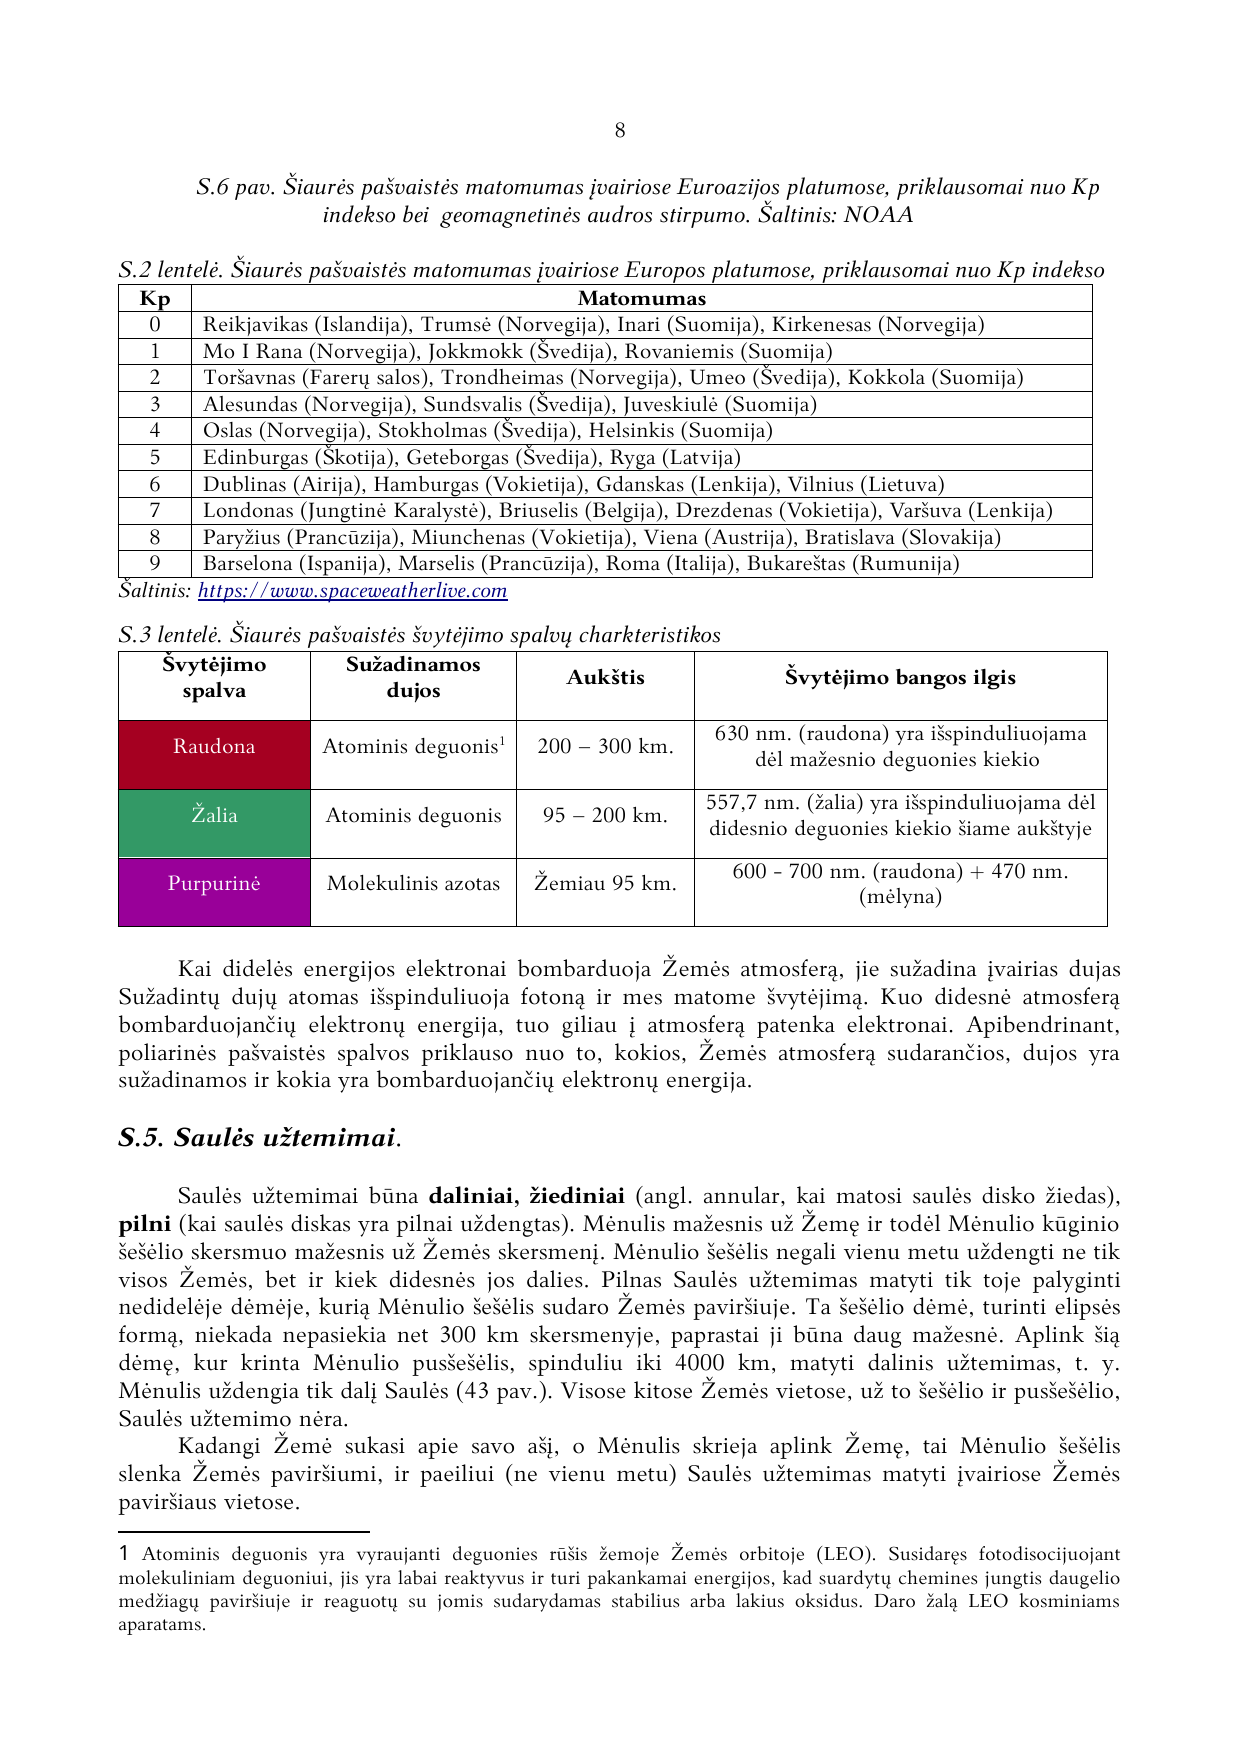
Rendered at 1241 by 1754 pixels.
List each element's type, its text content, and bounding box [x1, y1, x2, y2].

table_cell Alesundas (Norvegija), Sundsvalis (Švedija), Juveskiulė (Suomija) [192, 392, 1092, 417]
table_cell Žemiau 95 km. [517, 859, 694, 926]
table_cell 95 – 200 km. [517, 790, 694, 857]
table_cell 9 [119, 551, 191, 577]
table_cell 6 [119, 471, 191, 497]
text Saulės užtemimai būna daliniai, žiediniai (angl. annular, kai matosi saulės disko žiedas), pilni (kai saulės diskas yra pilnai uždengtas). Mėnulis mažesnis už Žemę ir todėl Mėnulio kūginio šešėlio skersmuo mažesnis už Žemės skersmenį. Mėnulio šešėlis negali vienu metu uždengti ne tik visos Žemės, bet ir kiek didesnės jos dalies. Pilnas Saulės užtemimas matyti tik toje palyginti nedidelėje dėmėje, kurią Mėnulio šešėlis sudaro Žemės paviršiuje. Ta šešėlio dėmė, turinti elipsės formą, niekada nepasiekia net 300 km skersmenyje, paprastai ji būna daug mažesnė. Aplink šią dėmę, kur krinta Mėnulio pusšešėlis, spinduliu iki 4000 km, matyti dalinis užtemimas, t. y. Mėnulis uždengia tik dalį Saulės (43 pav.). Visose kitose Žemės vietose, už to šešėlio ir pusšešėlio, Saulės užtemimo nėra. [118, 1182, 1122, 1432]
table_cell 7 [119, 498, 191, 523]
text S.2 lentelė. Šiaurės pašvaistės matomumas įvairiose Europos platumose, priklausomai nuo Kp indekso [118, 257, 1122, 284]
table_cell 2 [119, 365, 191, 391]
table_cell 5 [119, 445, 191, 470]
table_cell 0 [119, 312, 191, 337]
table_header Švytėjimo spalva [119, 652, 310, 720]
text S.3 lentelė. Šiaurės pašvaistės švytėjimo spalvų charkteristikos [118, 622, 1122, 649]
table_header Kp [119, 285, 191, 311]
table_cell 600 - 700 nm. (raudona) + 470 nm. (mėlyna) [695, 859, 1107, 926]
text Šaltinis: https://www.spaceweatherlive.com [118, 578, 1122, 603]
table_cell Paryžius (Prancūzija), Miunchenas (Vokietija), Viena (Austrija), Bratislava (Slovakija) [192, 525, 1092, 550]
table_cell 200 – 300 km. [517, 721, 694, 789]
table_cell Atominis deguonis [311, 721, 516, 789]
text S.6 pav. Šiaurės pašvaistės matomumas įvairiose Euroazijos platumose, priklausomai nuo Kp indekso bei geomagnetinės audros stirpumo. Šaltinis: NOAA [118, 173, 1122, 229]
table_cell Atominis deguonis [311, 790, 516, 857]
text Kadangi Žemė sukasi apie savo ašį, o Mėnulis skrieja aplink Žemę, tai Mėnulio šešėlis slenka Žemės paviršiumi, ir paeiliui (ne vienu metu) Saulės užtemimas matyti įvairiose Žemės paviršiaus vietose. [118, 1432, 1122, 1516]
table_header Sužadinamos dujos [311, 652, 516, 720]
table_header Matomumas [192, 285, 1092, 311]
table_cell Londonas (Jungtinė Karalystė), Briuselis (Belgija), Drezdenas (Vokietija), Varšuva (Lenkija) [192, 498, 1092, 523]
table_cell Mo I Rana (Norvegija), Jokkmokk (Švedija), Rovaniemis (Suomija) [192, 339, 1092, 364]
table_cell Raudona [119, 721, 310, 789]
table_cell Molekulinis azotas [311, 859, 516, 926]
table_cell Reikjavikas (Islandija), Trumsė (Norvegija), Inari (Suomija), Kirkenesas (Norvegija) [192, 312, 1092, 337]
text S.5. Saulės užtemimai. [118, 1122, 1122, 1154]
table_cell Edinburgas (Škotija), Geteborgas (Švedija), Ryga (Latvija) [192, 445, 1092, 470]
table_header Aukštis [517, 652, 694, 720]
table_cell Barselona (Ispanija), Marselis (Prancūzija), Roma (Italija), Bukareštas (Rumunija) [192, 551, 1092, 577]
text Kai didelės energijos elektronai bombarduoja Žemės atmosferą, jie sužadina įvairias dujas Sužadintų dujų atomas išspinduliuoja fotoną ir mes matome švytėjimą. Kuo didesnė atmosferą bombarduojančių elektronų energija, tuo giliau į atmosferą patenka elektronai. Apibendrinant, poliarinės pašvaistės spalvos priklauso nuo to, kokios, Žemės atmosferą sudarančios, dujos yra sužadinamos ir kokia yra bombarduojančių elektronų energija. [118, 955, 1122, 1094]
table_header Švytėjimo bangos ilgis [695, 652, 1107, 720]
table_cell Purpurinė [119, 859, 310, 926]
table_cell 630 nm. (raudona) yra išspinduliuojama dėl mažesnio deguonies kiekio [695, 721, 1107, 789]
table_cell Oslas (Norvegija), Stokholmas (Švedija), Helsinkis (Suomija) [192, 418, 1092, 444]
table_cell 4 [119, 418, 191, 444]
table_cell 1 [119, 339, 191, 364]
table_cell Dublinas (Airija), Hamburgas (Vokietija), Gdanskas (Lenkija), Vilnius (Lietuva) [192, 471, 1092, 497]
table_cell Žalia [119, 790, 310, 857]
table_cell 8 [119, 525, 191, 550]
table_cell 3 [119, 392, 191, 417]
table_cell Toršavnas (Farerų salos), Trondheimas (Norvegija), Umeo (Švedija), Kokkola (Suomija) [192, 365, 1092, 391]
table_cell 557,7 nm. (žalia) yra išspinduliuojama dėl didesnio deguonies kiekio šiame aukštyje [695, 790, 1107, 857]
